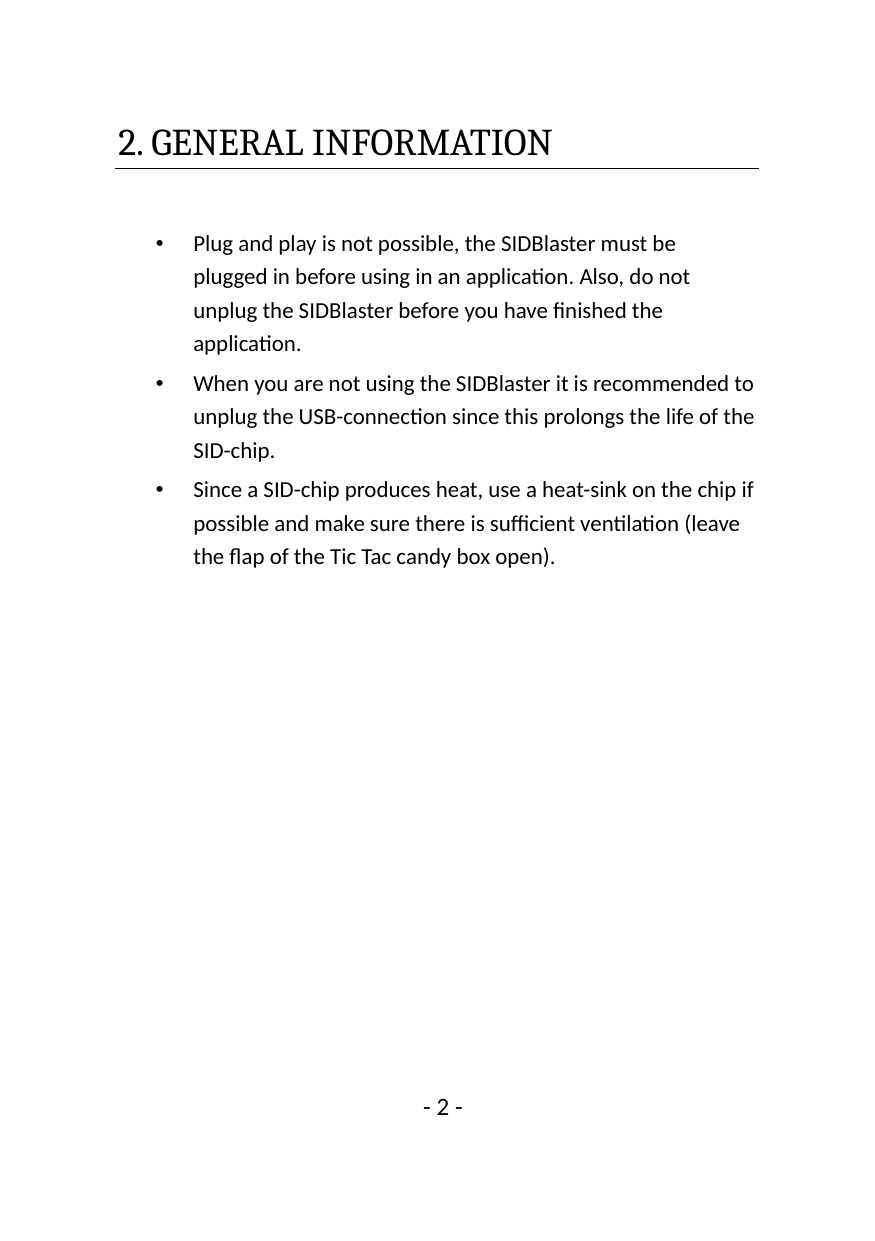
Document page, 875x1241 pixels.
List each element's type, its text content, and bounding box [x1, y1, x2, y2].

subtitle General information [115, 118, 759, 168]
list When you are not using the SIDBlaster it is recommended to unplug the USB-connection since this prolongs the life of the SID-chip. [156, 369, 756, 464]
list Plug and play is not possible, the SIDBlaster must be plugged in before using in an application. Also, do not unplug the SIDBlaster before you have finished the application. [156, 229, 756, 357]
list Since a SID-chip produces heat, use a heat-sink on the chip if possible and make sure there is sufficient ventilation (leave the flap of the Tic Tac candy box open). [156, 475, 756, 571]
